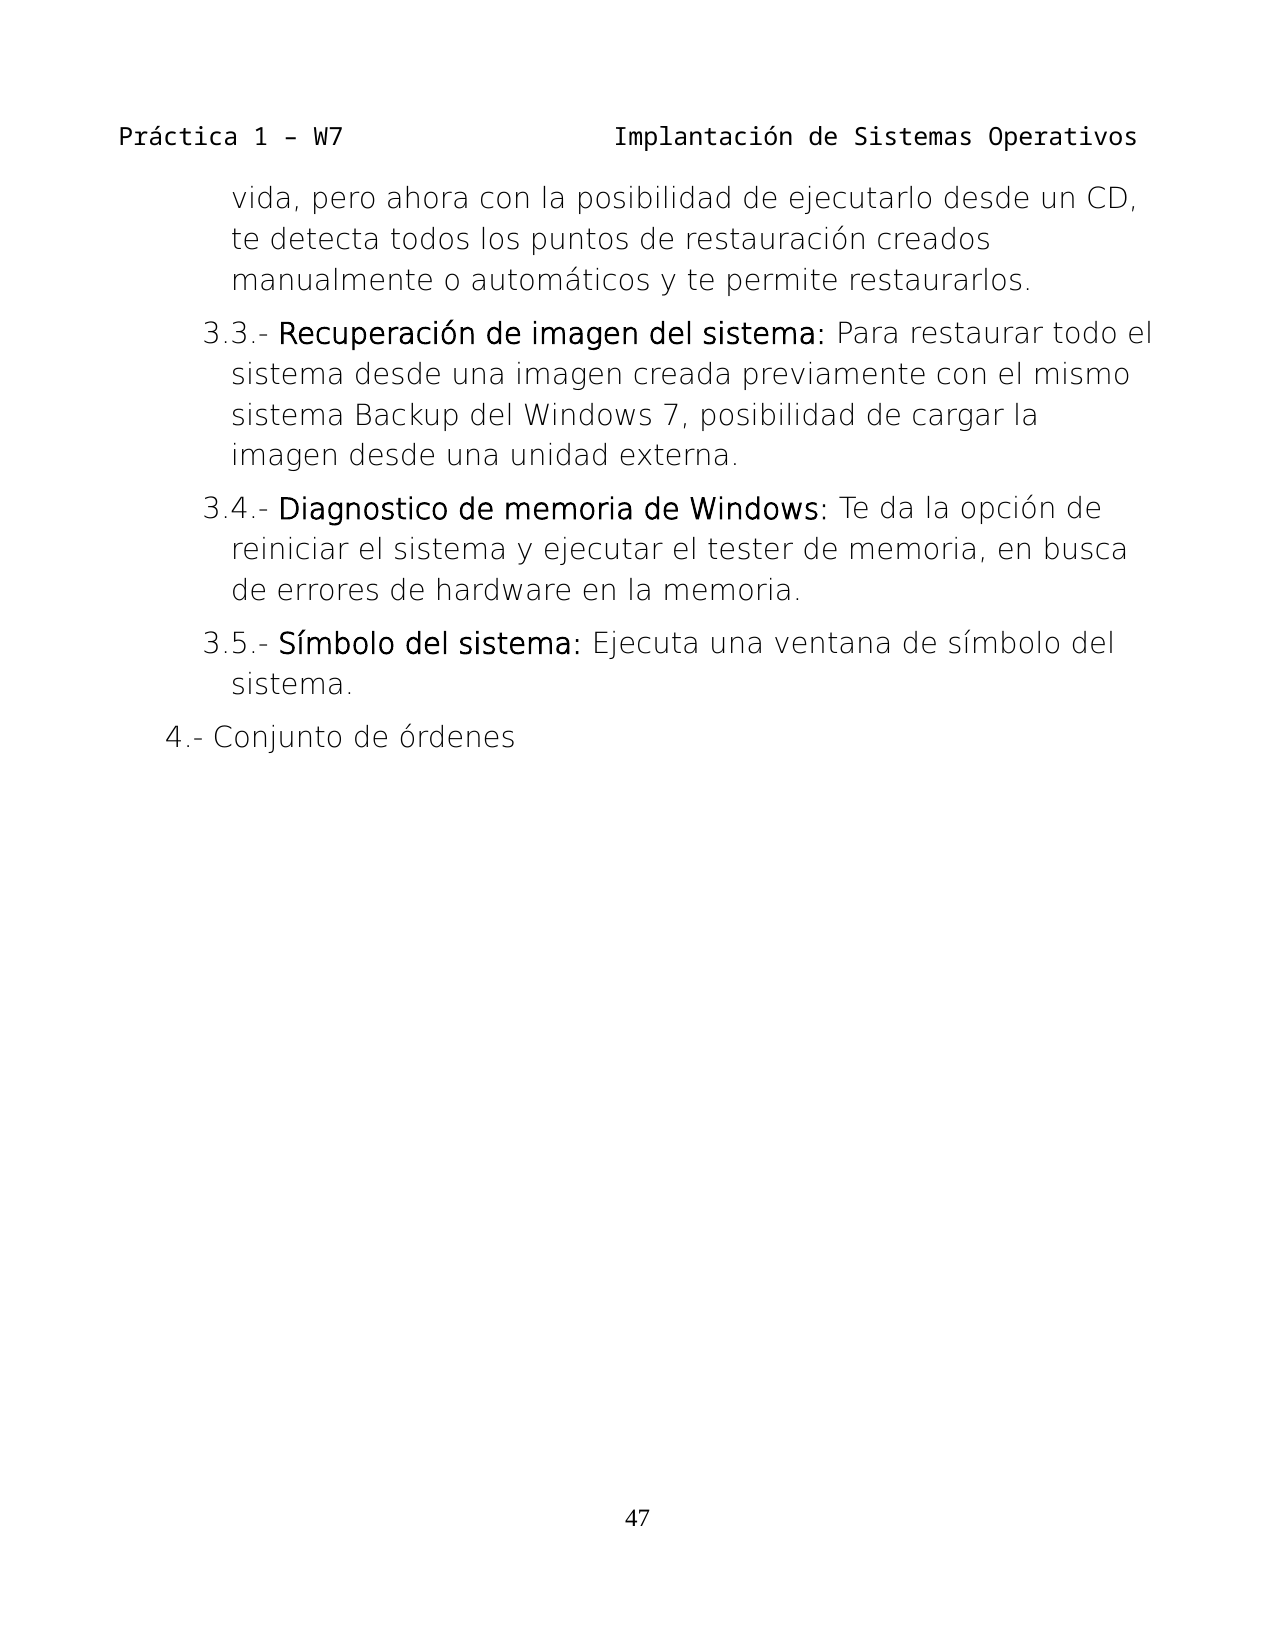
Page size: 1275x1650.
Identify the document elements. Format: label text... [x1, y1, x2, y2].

list vida, pero ahora con la posibilidad de ejecutarlo desde un CD, te detecta todos los puntos de restauración creados manualmente o automáticos y te permite restaurarlos. [193, 182, 1157, 297]
list Conjunto de órdenes [156, 720, 1157, 754]
list Diagnostico de memoria de Windows: Te da la opción de reiniciar el sistema y ejecutar el tester de memoria, en busca de errores de hardware en la memoria. [193, 492, 1157, 607]
list Símbolo del sistema: Ejecuta una ventana de símbolo del sistema. [193, 626, 1157, 701]
list Recuperación de imagen del sistema: Para restaurar todo el sistema desde una imagen creada previamente con el mismo sistema Backup del Windows 7, posibilidad de cargar la imagen desde una unidad externa. [193, 316, 1157, 472]
